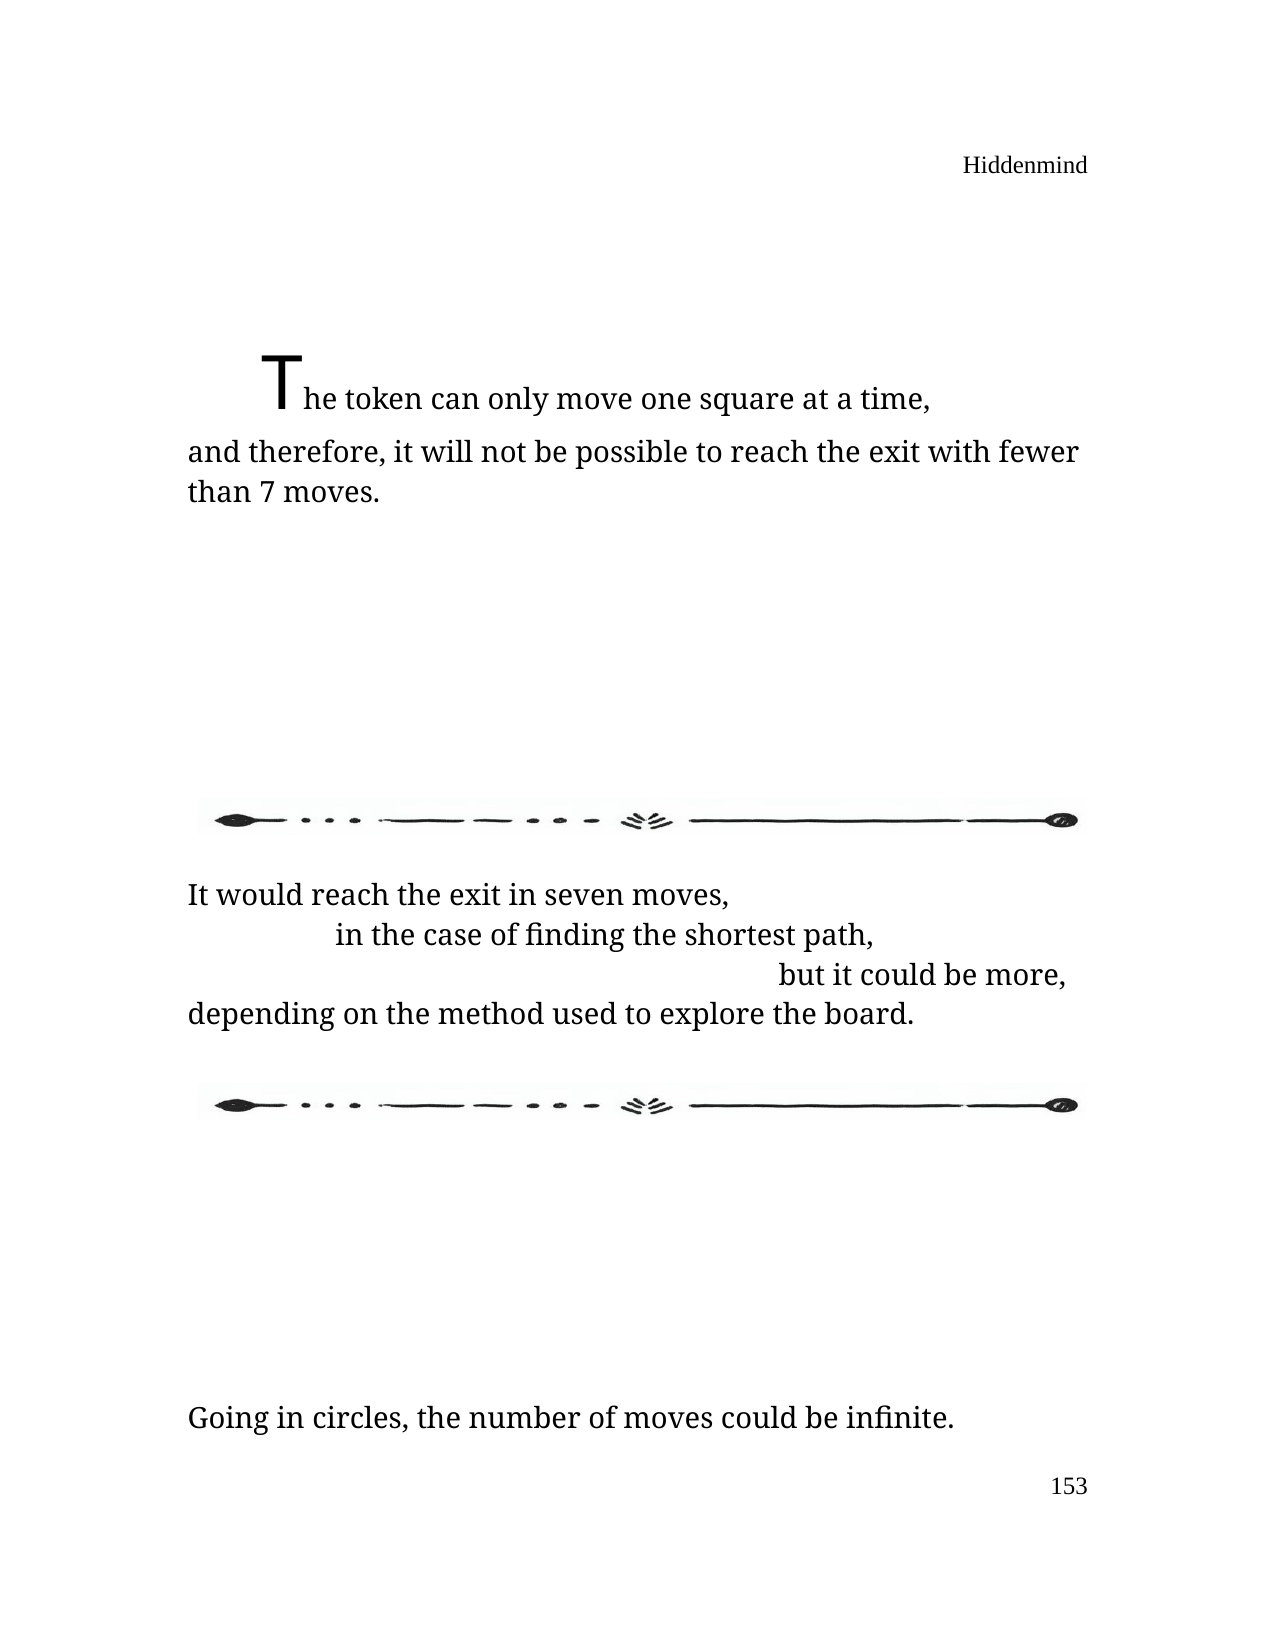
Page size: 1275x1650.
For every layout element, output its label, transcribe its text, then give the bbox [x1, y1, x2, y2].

text depending on the method used to explore the board. [187, 993, 1087, 1033]
text It would reach the exit in seven moves, [187, 874, 1087, 914]
text The token can only move one square at a time, [187, 329, 1087, 431]
picture [198, 798, 1088, 835]
text in the case of finding the shortest path, [187, 914, 1087, 954]
text but it could be more, [187, 954, 1087, 993]
text and therefore, it will not be possible to reach the exit with fewer than 7 moves. [187, 431, 1087, 511]
picture [198, 1083, 1088, 1120]
text Going in circles, the number of moves could be infinite. [187, 1397, 1087, 1437]
